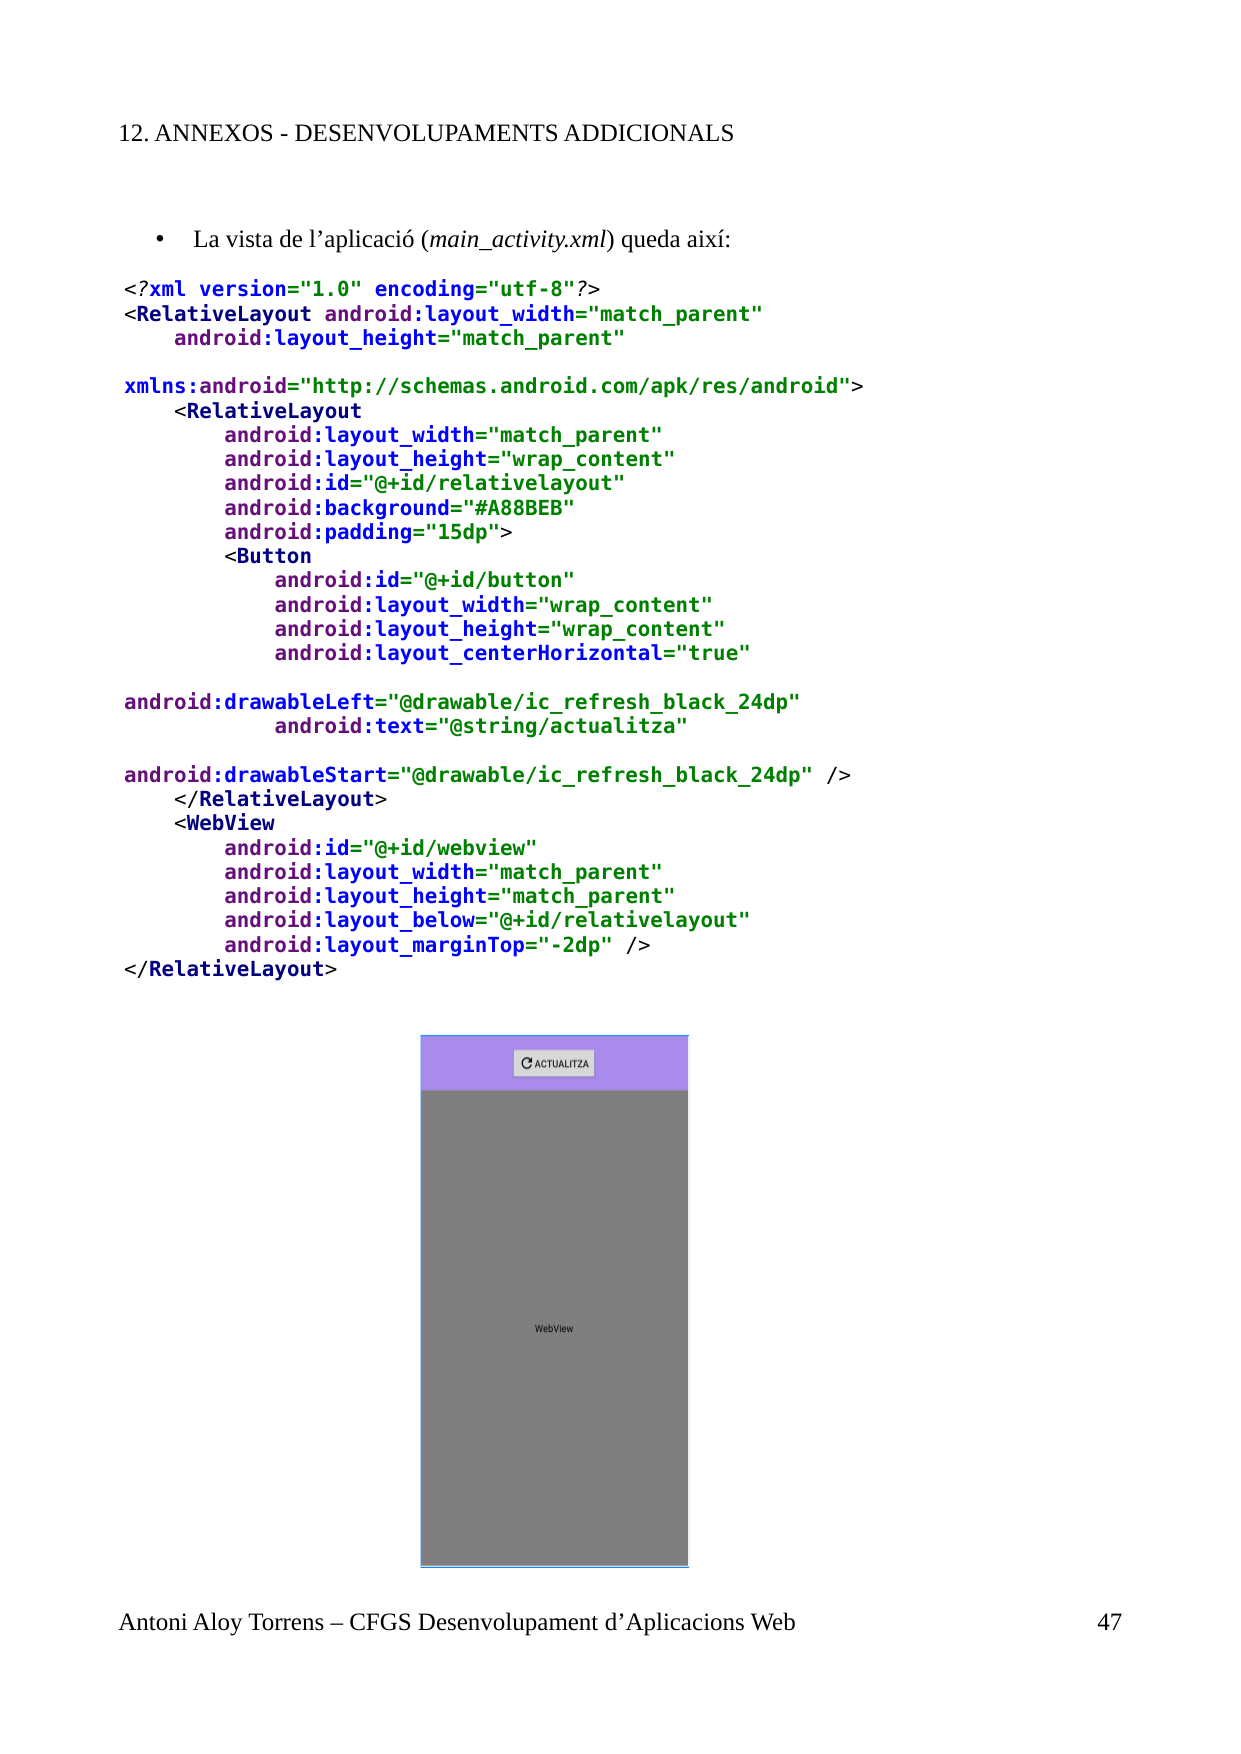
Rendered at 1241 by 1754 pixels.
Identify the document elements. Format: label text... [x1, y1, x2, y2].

picture [420, 1034, 690, 1568]
table_header <?xml version="1.0" encoding="utf-8"?> <RelativeLayout android:layout_width="match_parent" android:layout_height="match_parent" xmlns:android="http://schemas.android.com/apk/res/android"> <RelativeLayout android:layout_width="match_parent" android:layout_height="wrap_content" android:id="@+id/relativelayout" android:background="#A88BEB" android:padding="15dp"> <Button android:id="@+id/button" android:layout_width="wrap_content" android:layout_height="wrap_content" android:layout_centerHorizontal="true" android:drawableLeft="@drawable/ic_refresh_black_24dp" android:text="@string/actualitza" android:drawableStart="@drawable/ic_refresh_black_24dp" /> </RelativeLayout> <WebView android:id="@+id/webview" android:layout_width="match_parent" android:layout_height="match_parent" android:layout_below="@+id/relativelayout" android:layout_marginTop="-2dp" /> </RelativeLayout> [118, 272, 904, 1016]
list La vista de l’aplicació (main_activity.xml) queda així: [156, 224, 1122, 253]
